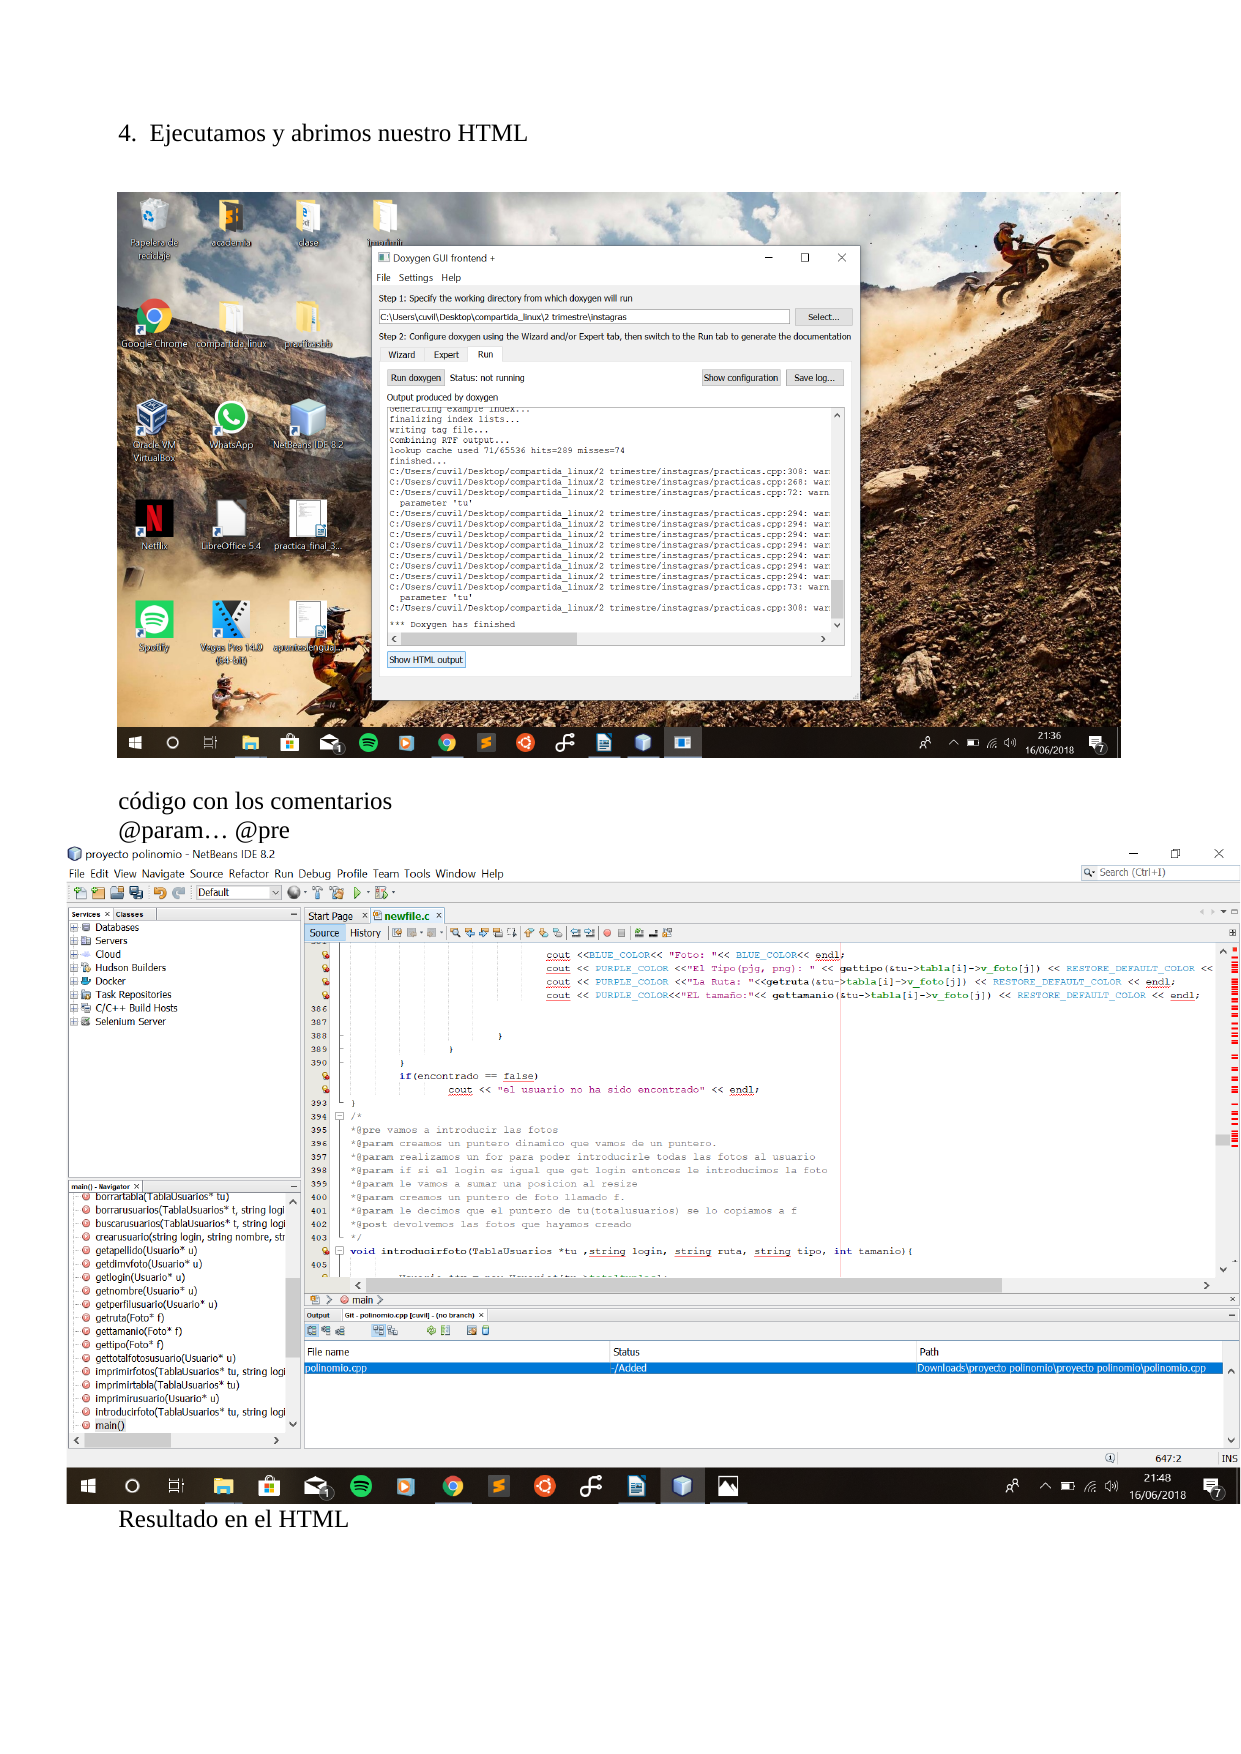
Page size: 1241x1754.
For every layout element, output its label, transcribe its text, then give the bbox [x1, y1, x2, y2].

text 4. Ejecutamos y abrimos nuestro HTML [118, 118, 1122, 147]
text código con los comentarios [118, 786, 1122, 815]
text @param… @pre [118, 815, 1122, 843]
picture [117, 192, 1121, 758]
picture [66, 843, 1241, 1504]
text Resultado en el HTML [118, 1504, 1122, 1533]
